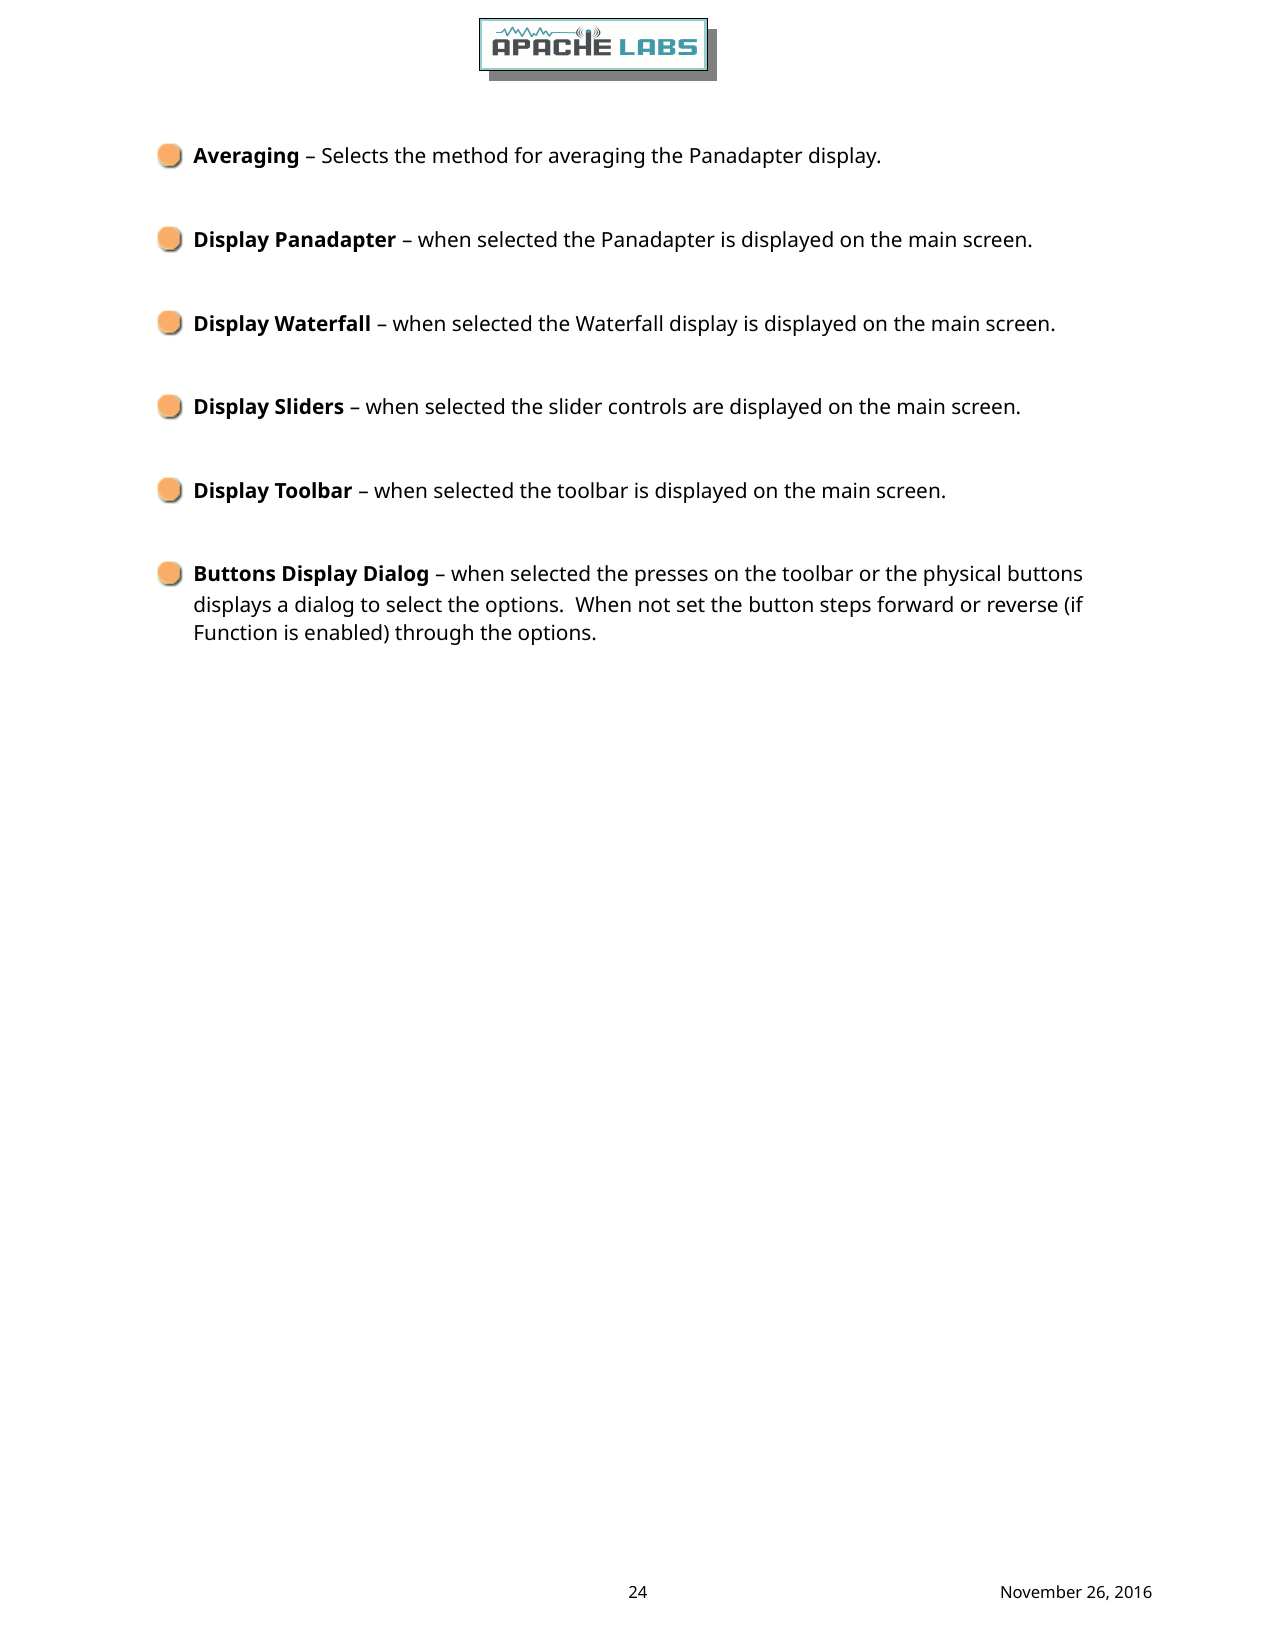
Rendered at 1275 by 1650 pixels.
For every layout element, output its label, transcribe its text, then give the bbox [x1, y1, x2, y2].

list Display Panadapter – when selected the Panadapter is displayed on the main screen. [185, 225, 1157, 255]
list Display Toolbar – when selected the toolbar is displayed on the main screen. [185, 476, 1157, 506]
picture [482, 21, 704, 68]
list Buttons Display Dialog – when selected the presses on the toolbar or the physical buttons displays a dialog to select the options. When not set the button steps forward or reverse (if Function is enabled) through the options. [156, 559, 1157, 647]
picture [156, 476, 185, 506]
picture [156, 560, 185, 589]
list Display Waterfall – when selected the Waterfall display is displayed on the main screen. [156, 309, 1157, 339]
picture [156, 309, 185, 338]
list Averaging – Selects the method for averaging the Panadapter display. [156, 141, 1157, 172]
list Display Sliders – when selected the slider controls are displayed on the main screen. [156, 392, 1157, 422]
picture [156, 142, 185, 171]
picture [156, 393, 185, 422]
picture [156, 225, 185, 255]
